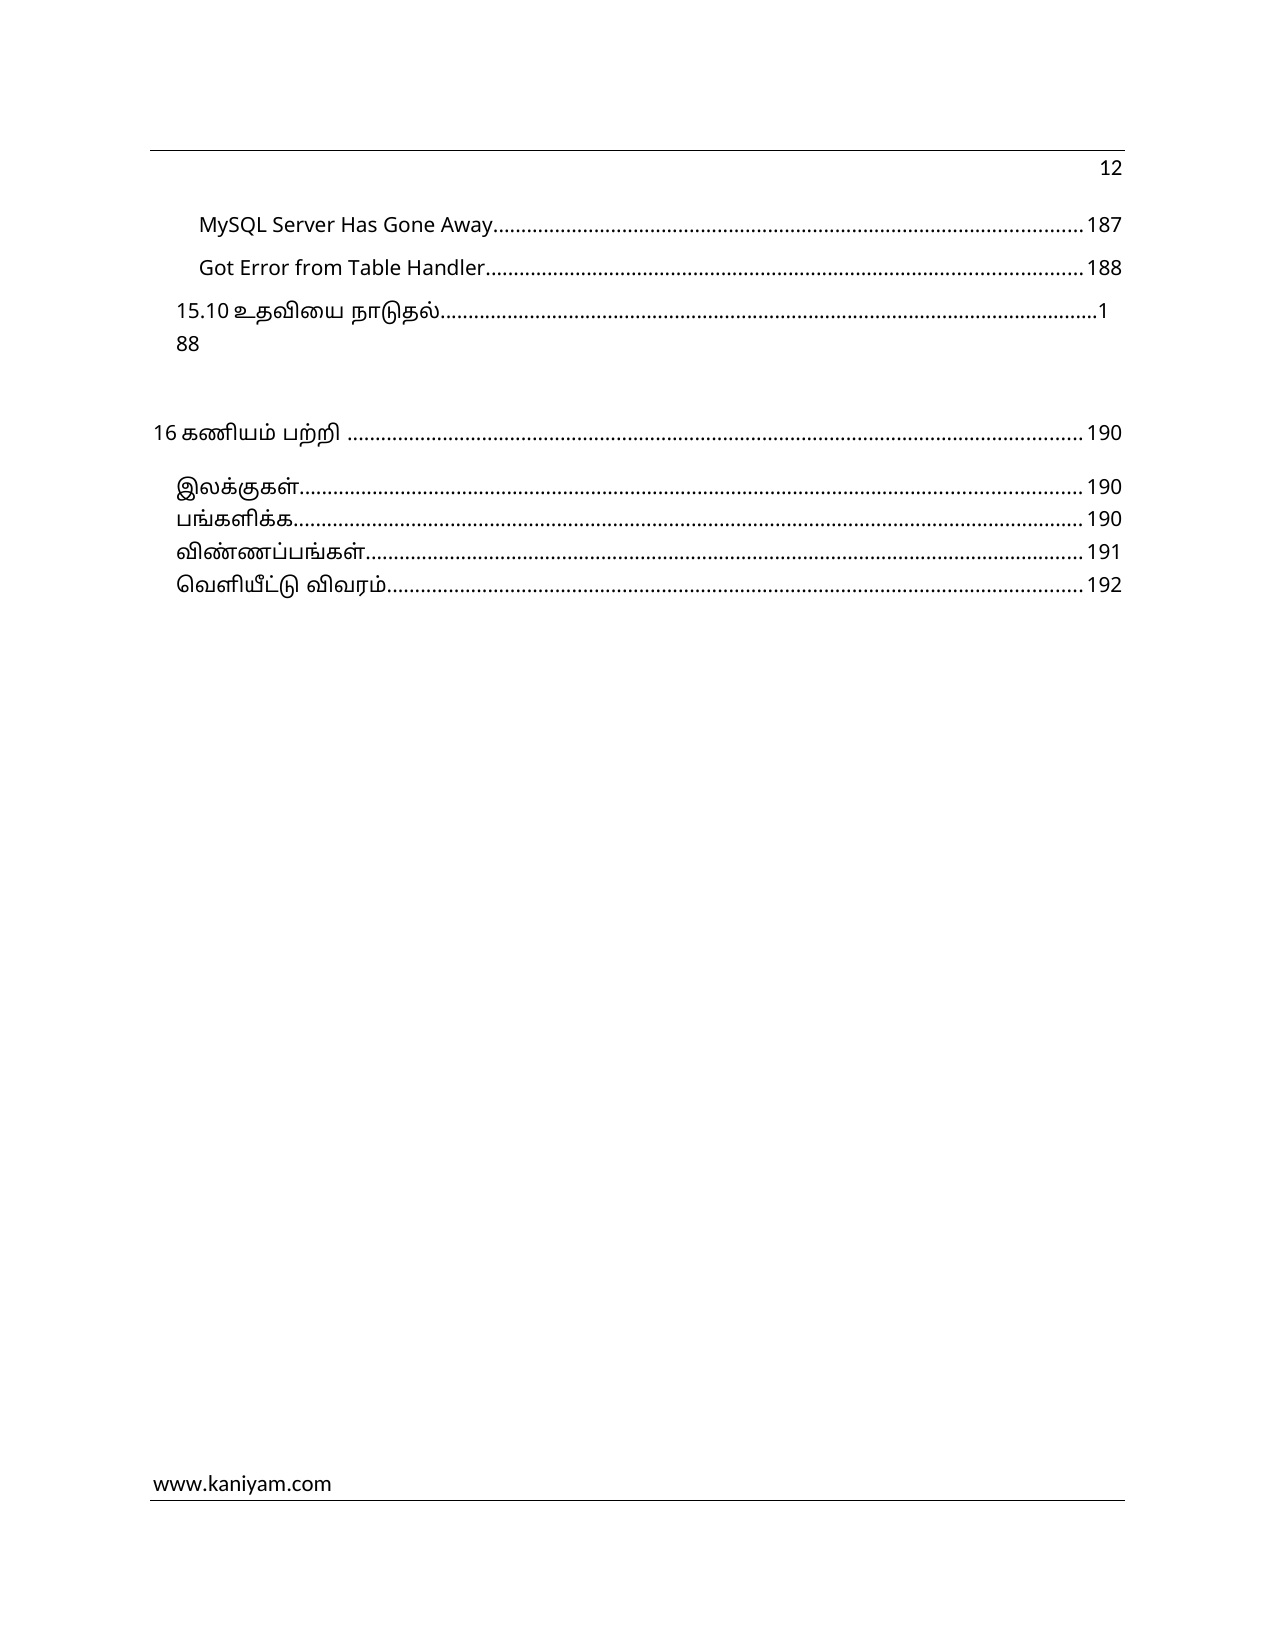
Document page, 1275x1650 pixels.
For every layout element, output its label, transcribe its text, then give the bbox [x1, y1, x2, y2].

text இலக்குகள் 190 [176, 472, 1122, 500]
text MySQL Server Has Gone Away 187 [199, 211, 1122, 239]
text 16கணியம் பற்றி 190 [153, 418, 1122, 447]
text பங்களிக்க 190 [176, 504, 1122, 533]
text வெளியீட்டு விவரம் 192 [176, 570, 1122, 598]
text Got Error from Table Handler 188 [199, 253, 1122, 282]
text 15.10உதவியை நாடுதல்......................................................................................................................188 [176, 297, 1122, 358]
text விண்ணப்பங்கள் 191 [176, 537, 1122, 566]
